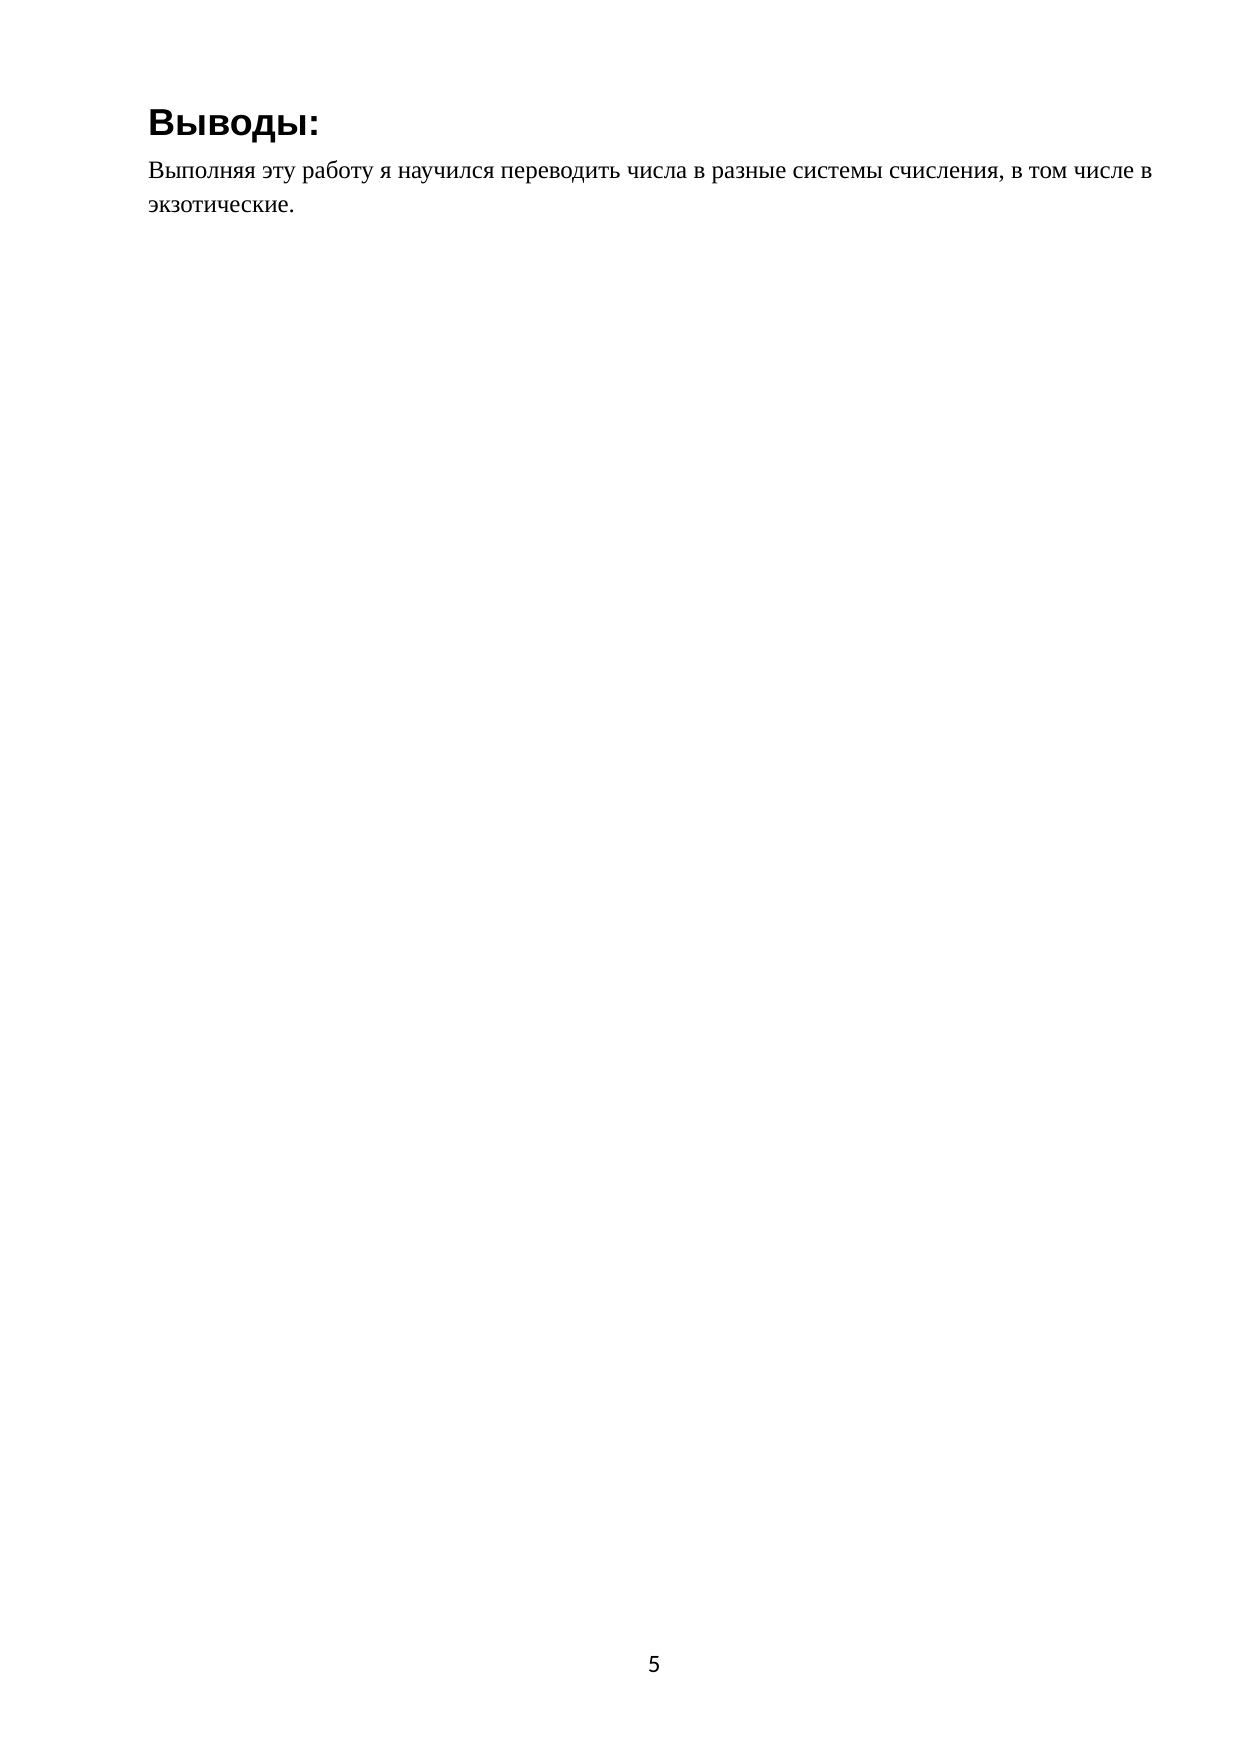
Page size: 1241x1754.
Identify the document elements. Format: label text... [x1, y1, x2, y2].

text Выполняя эту работу я научился переводить числа в разные системы счисления, в том числе в экзотические. [148, 156, 1173, 217]
subtitle Выводы: [148, 100, 1173, 143]
